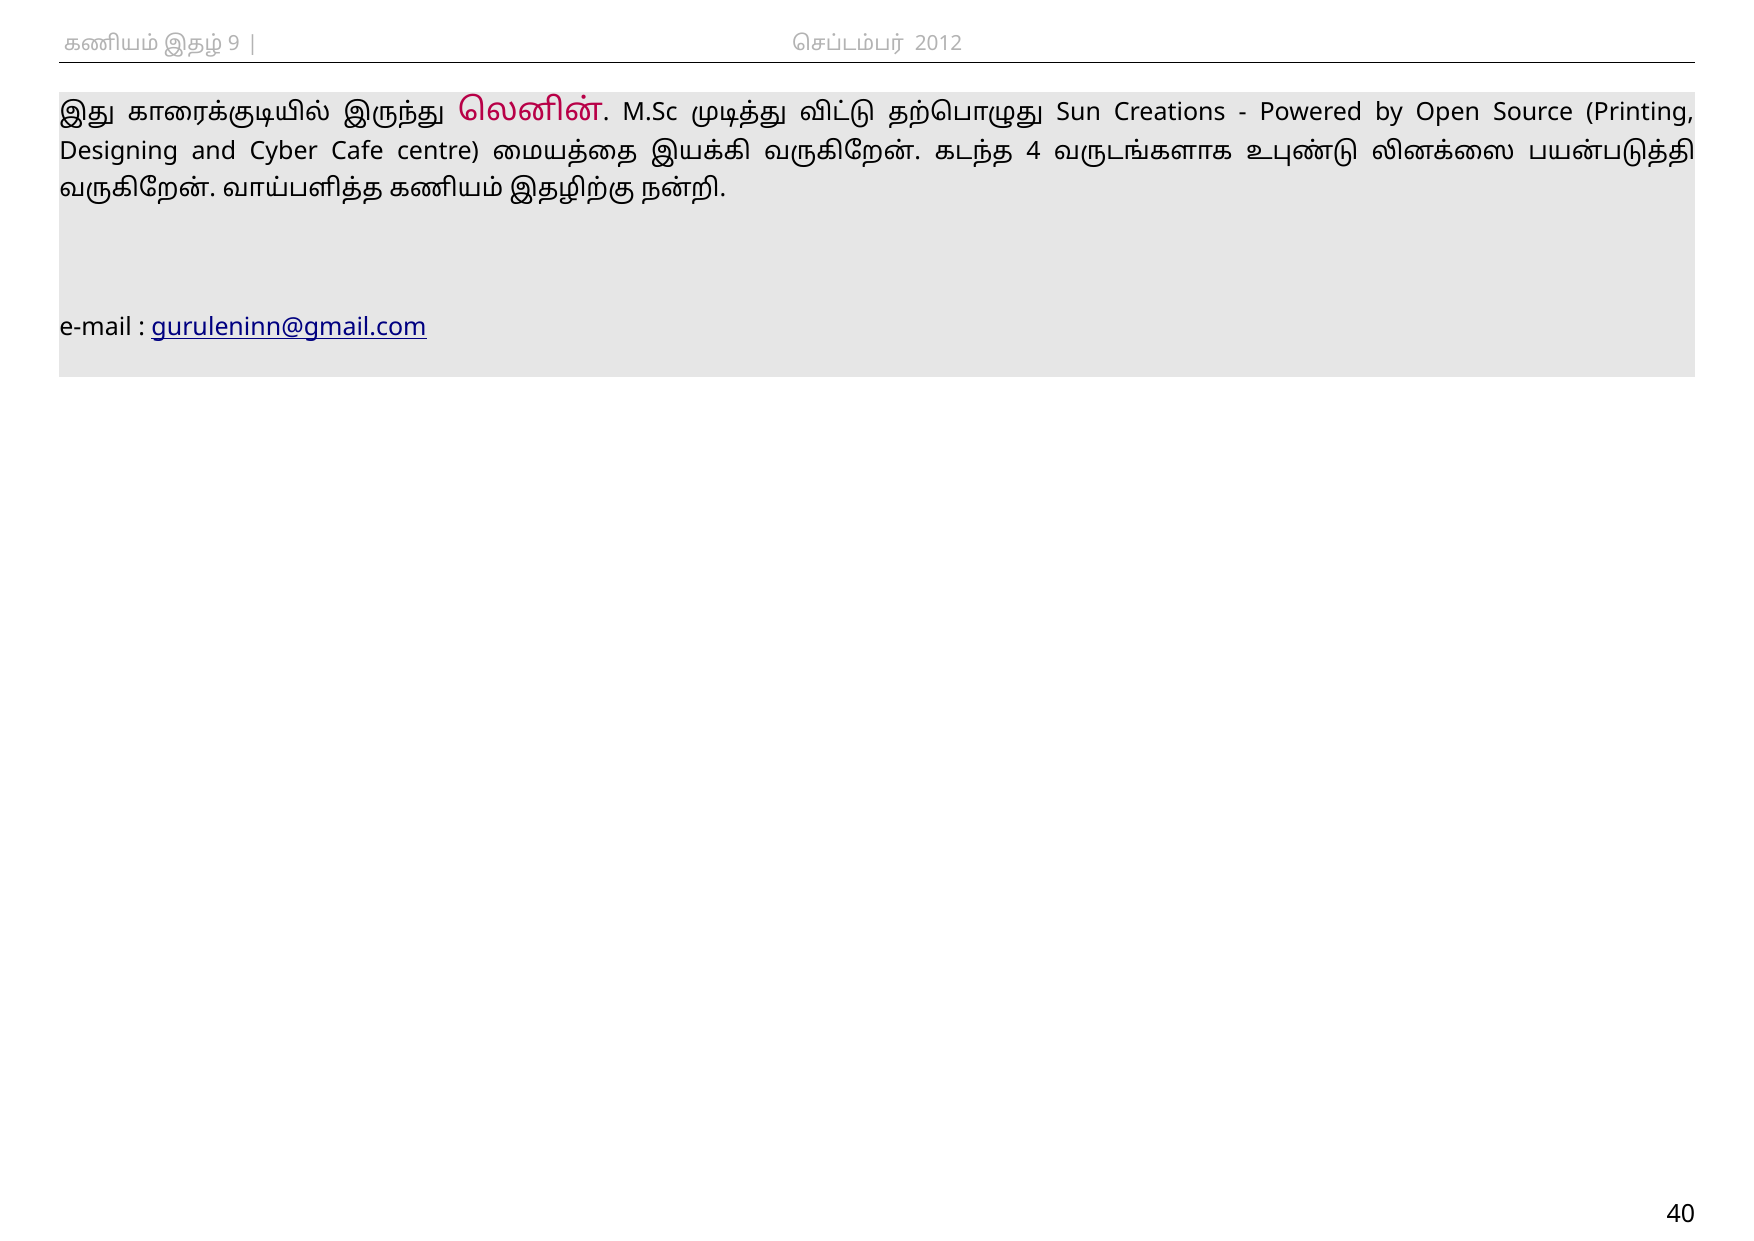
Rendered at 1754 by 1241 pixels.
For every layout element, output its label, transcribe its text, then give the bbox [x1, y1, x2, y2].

text இது காரைக்குடியில் இருந்து லெனின். M.Sc முடித்து விட்டு தற்பொழுது Sun Creations - Powered by Open Source (Printing, Designing and Cyber Cafe centre) மையத்தை இயக்கி வருகிறேன். கடந்த 4 வருடங்களாக உபுண்டு லினக்ஸை பயன்படுத்தி வருகிறேன். வாய்பளித்த கணியம் இதழிற்கு நன்றி. [59, 92, 1695, 207]
text e-mail : guruleninn@gmail.com [59, 309, 1695, 343]
